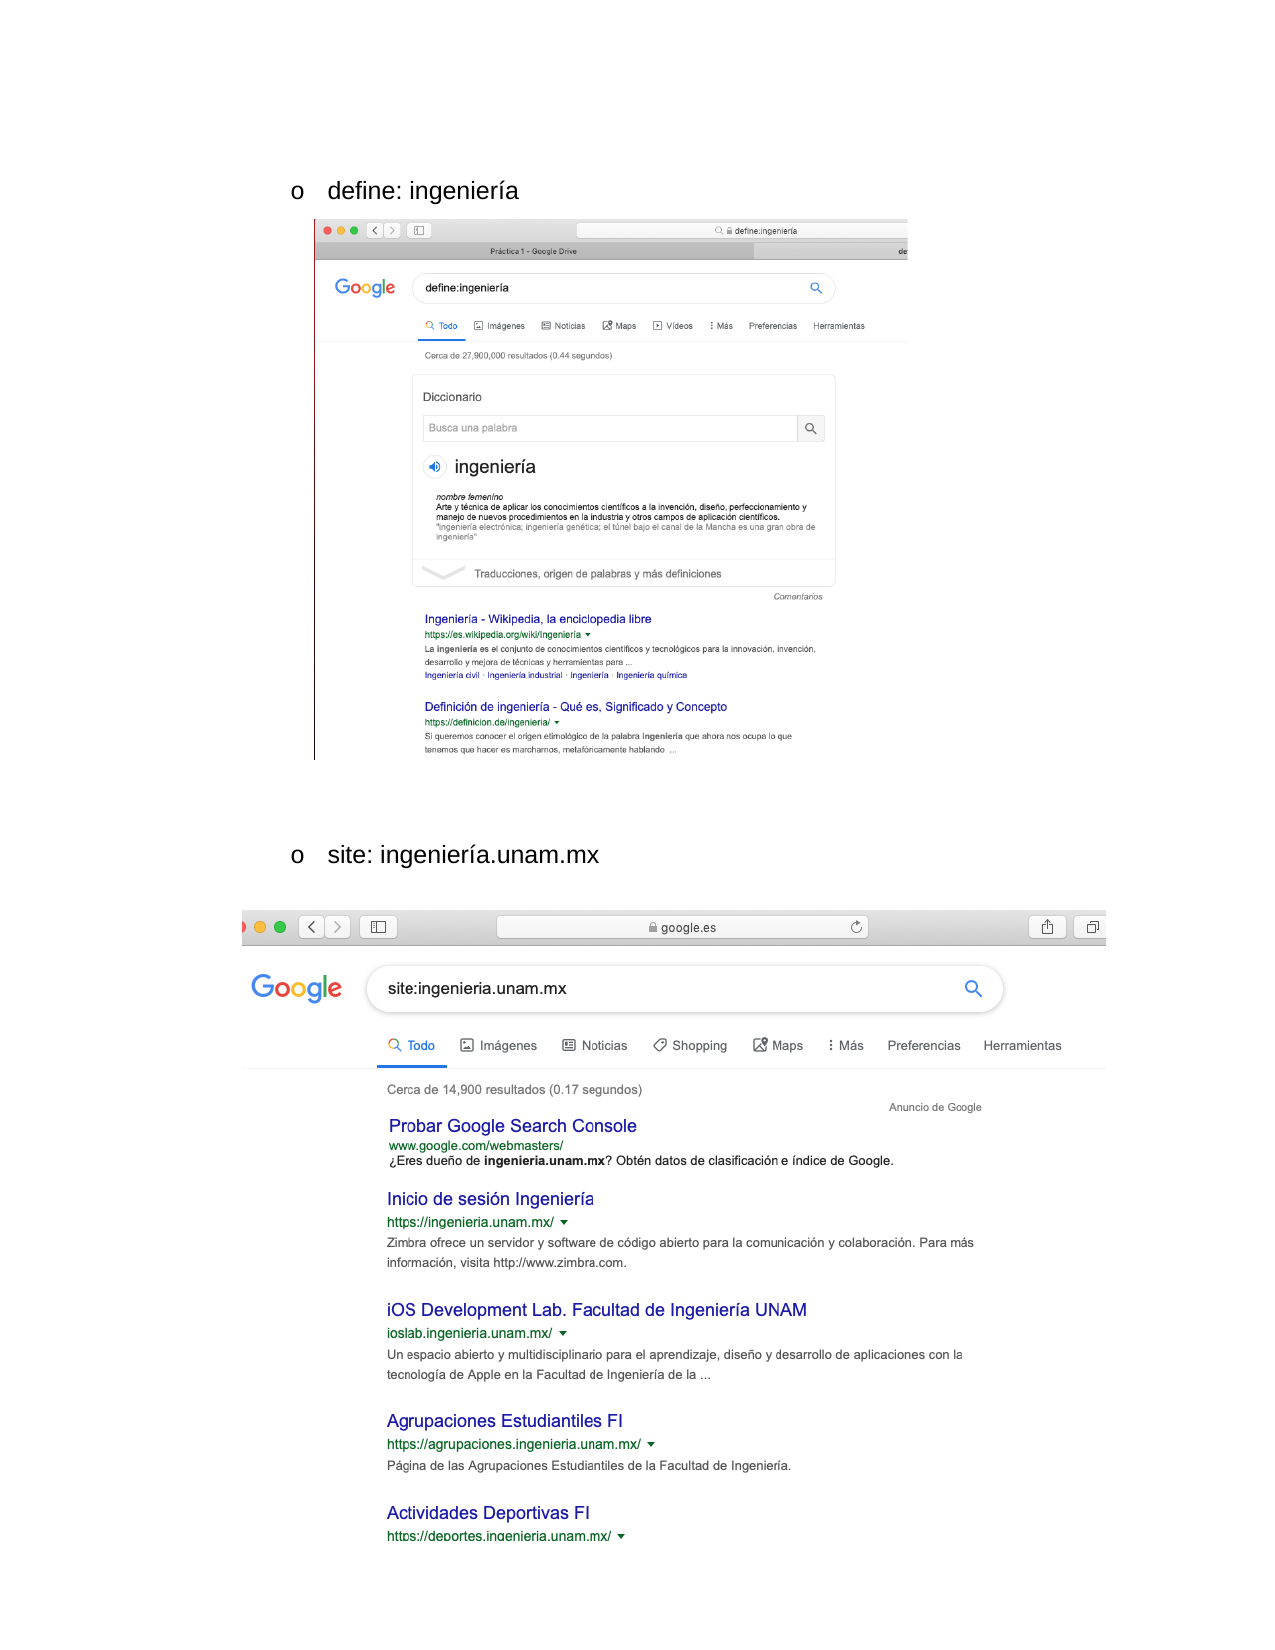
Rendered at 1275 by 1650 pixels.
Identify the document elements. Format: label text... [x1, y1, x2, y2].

list site: ingeniería.unam.mx [290, 840, 1098, 871]
list define: ingeniería [290, 176, 1098, 207]
